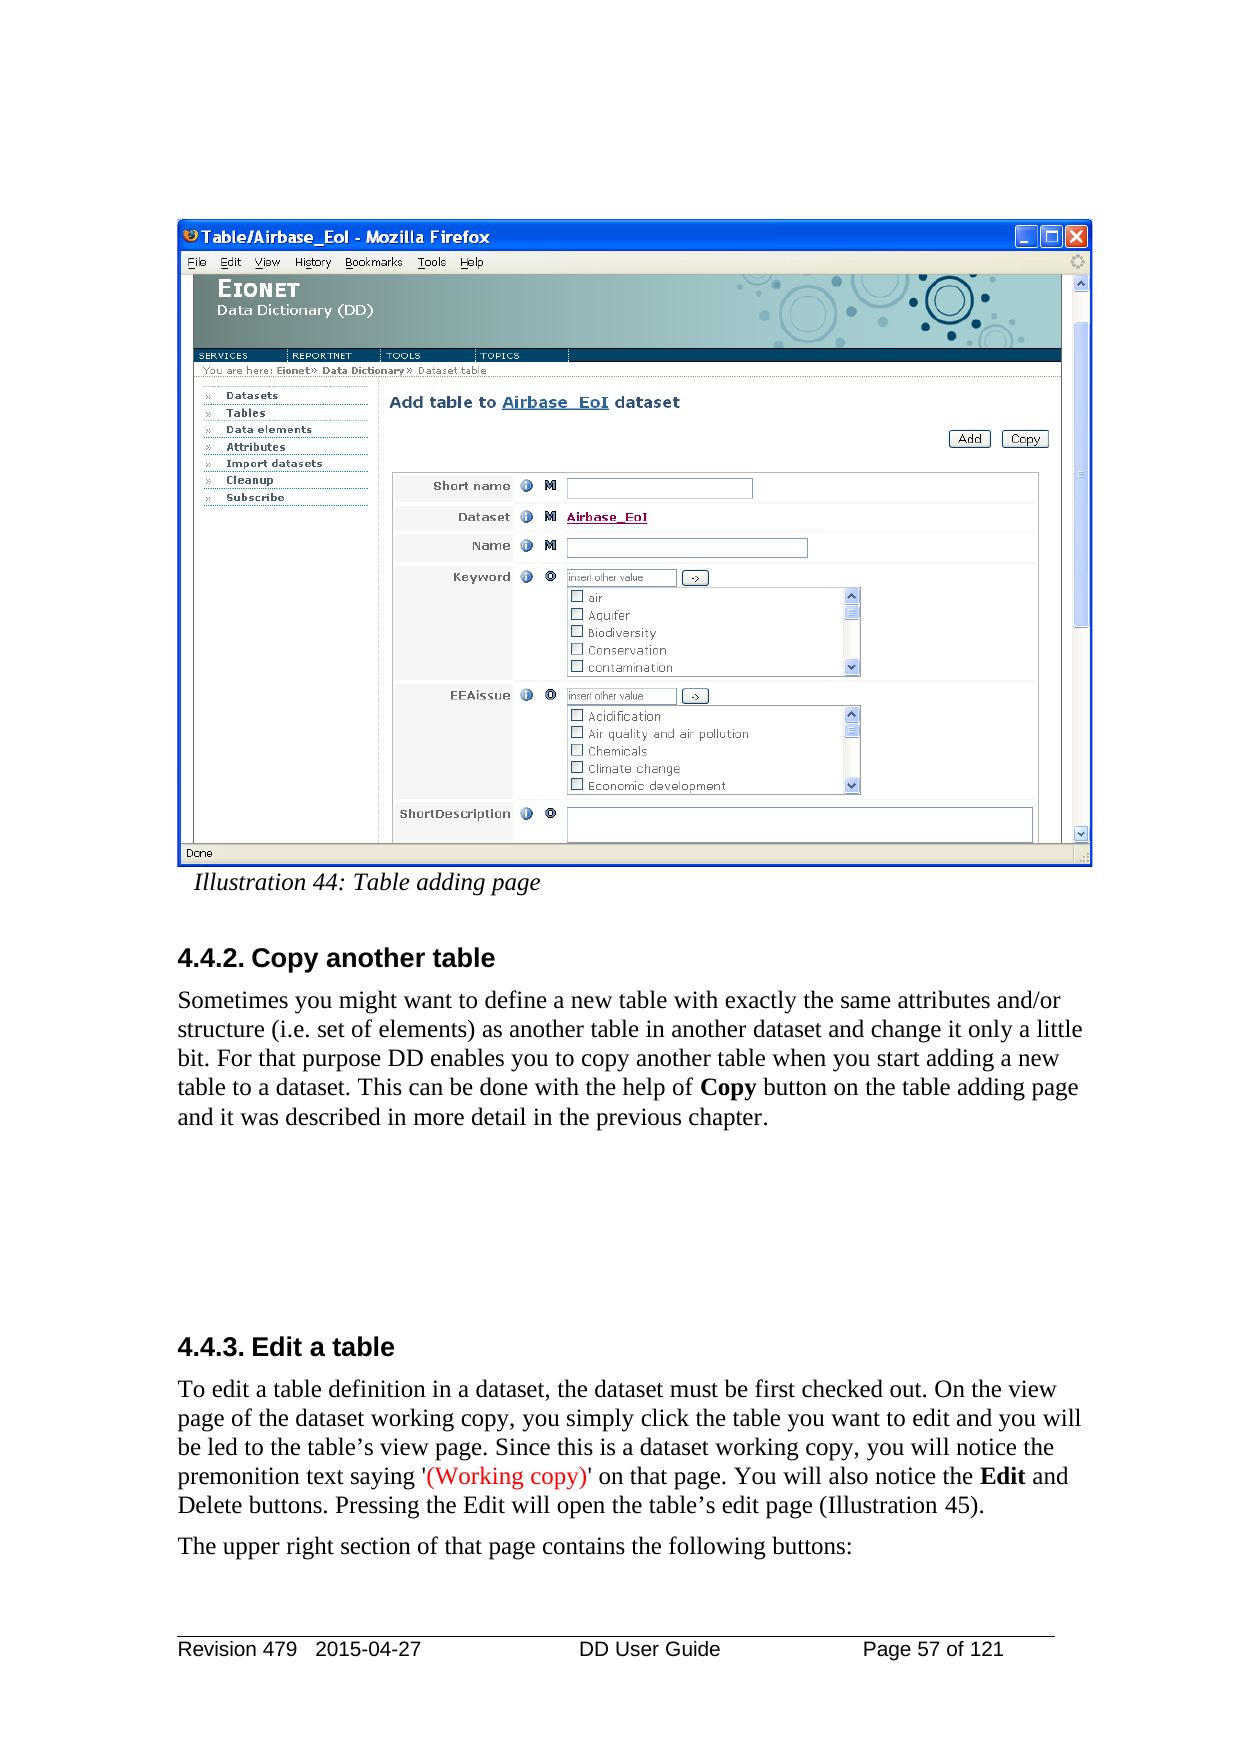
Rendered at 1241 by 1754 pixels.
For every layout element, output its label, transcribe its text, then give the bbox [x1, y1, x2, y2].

picture [177, 219, 1093, 867]
text To edit a table definition in a dataset, the dataset must be first checked out. On the view page of the dataset working copy, you simply click the table you want to edit and you will be led to the table’s view page. Since this is a dataset working copy, you will notice the premonition text saying '(Working copy)' on that page. You will also notice the Edit and Delete buttons. Pressing the Edit will open the table’s edit page (Illustration 45). [177, 1374, 1092, 1519]
text Sometimes you might want to define a new table with exactly the same attributes and/or structure (i.e. set of elements) as another table in another dataset and change it only a little bit. For that purpose DD enables you to copy another table when you start adding a new table to a dataset. This can be done with the help of Copy button on the table adding page and it was described in more detail in the previous chapter. [177, 985, 1092, 1130]
subtitle Edit a table [177, 1331, 1092, 1362]
subtitle Copy another table [177, 942, 1092, 973]
text Illustration 44: Table adding page [194, 867, 1076, 896]
text The upper right section of that page contains the following buttons: [177, 1531, 1092, 1560]
